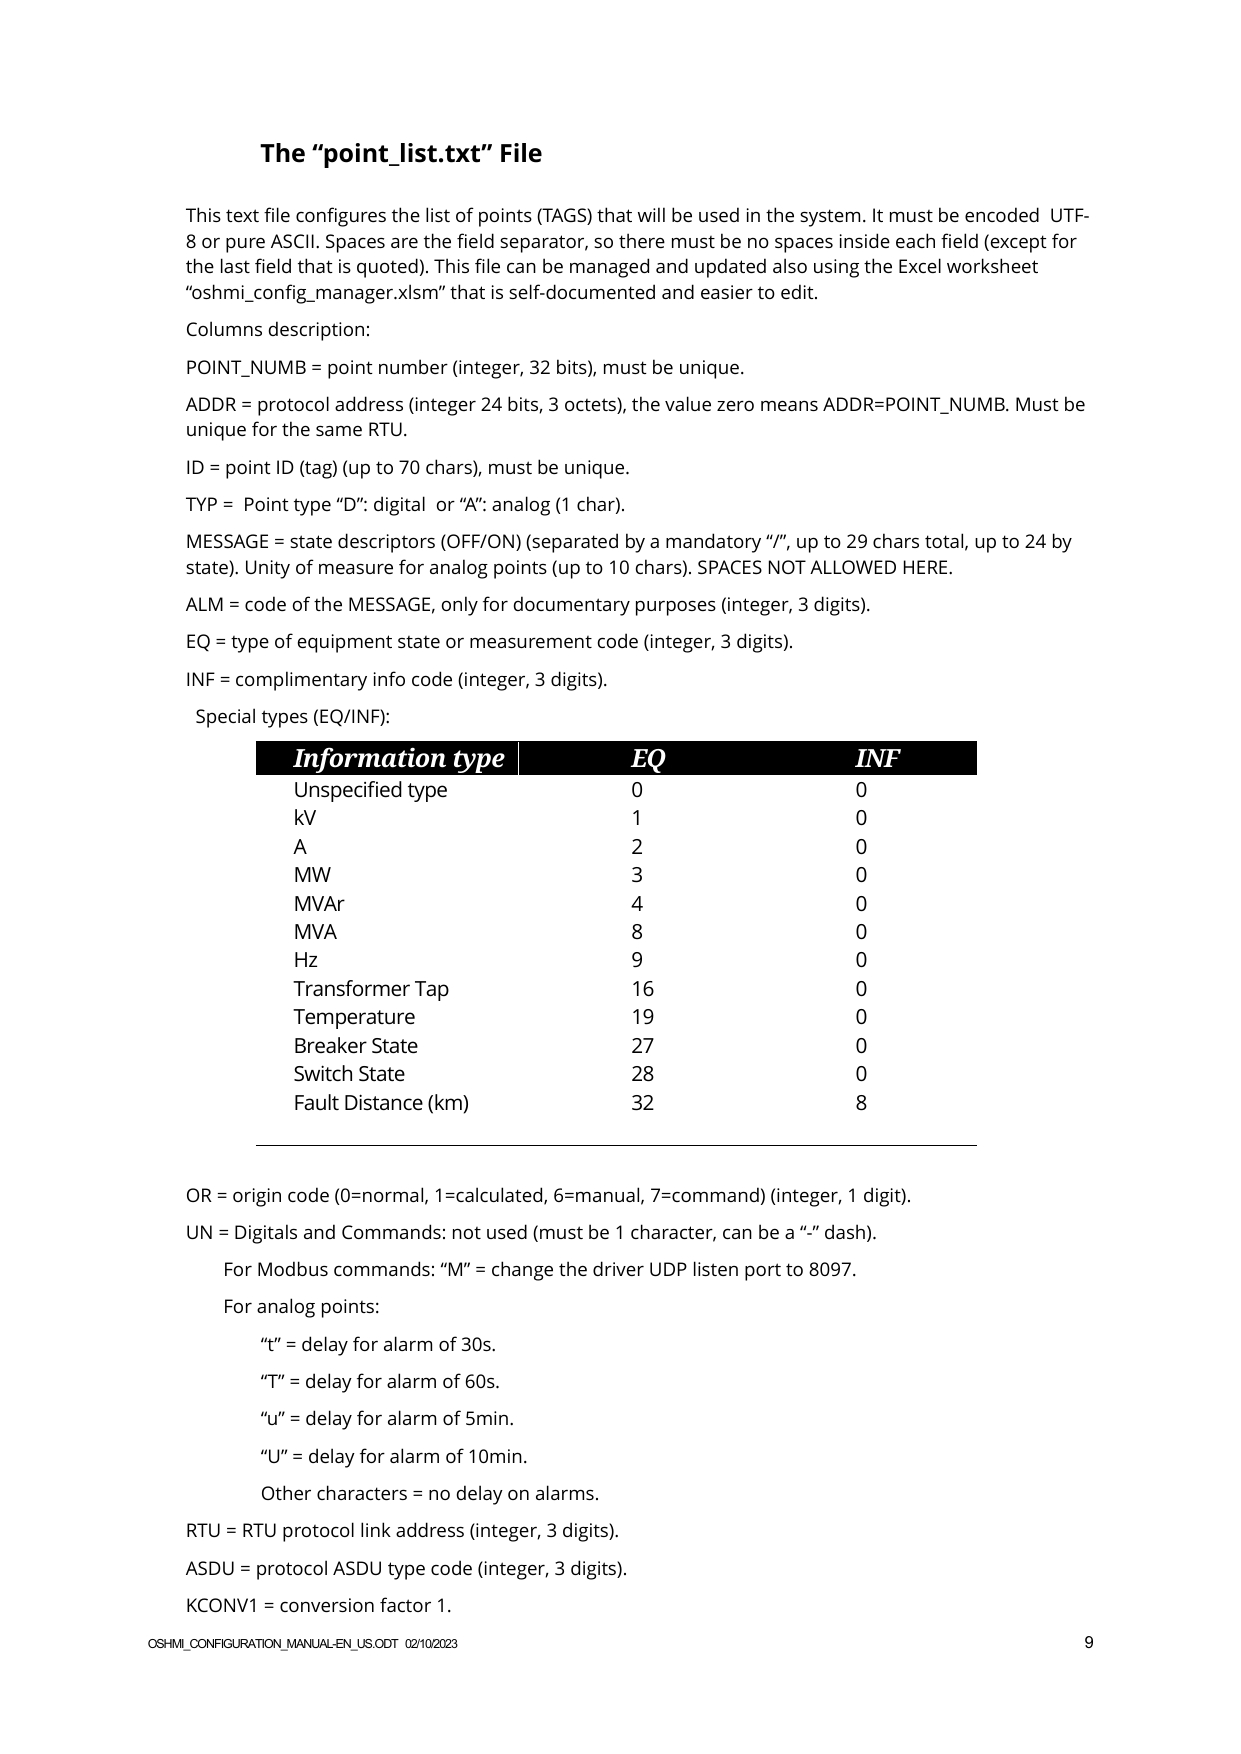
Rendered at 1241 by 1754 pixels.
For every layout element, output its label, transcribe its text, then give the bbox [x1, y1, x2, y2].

table_cell MW [256, 860, 518, 889]
table_cell 16 [519, 974, 743, 1002]
table_cell 0 [743, 1003, 977, 1031]
table_cell A [256, 832, 518, 860]
table_cell 0 [743, 860, 977, 889]
table_cell 0 [743, 946, 977, 974]
table_cell Unspecified type [256, 775, 518, 803]
table_cell 28 [519, 1059, 743, 1088]
table_cell Fault Distance (km) [256, 1088, 518, 1116]
text Other characters = no delay on alarms. [186, 1480, 1093, 1506]
table_cell 8 [743, 1088, 977, 1116]
table_cell 0 [743, 974, 977, 1002]
table_cell 3 [519, 860, 743, 889]
text Columns description: [186, 317, 1093, 342]
table_cell 8 [519, 917, 743, 946]
text RTU = RTU protocol link address (integer, 3 digits). [186, 1518, 1093, 1543]
table_header EQ [519, 742, 743, 775]
table_cell MVA [256, 917, 518, 946]
table_cell [256, 1116, 518, 1144]
table_cell 0 [743, 803, 977, 832]
table_cell 1 [519, 803, 743, 832]
text ALM = code of the MESSAGE, only for documentary purposes (integer, 3 digits). [186, 592, 1093, 617]
table_cell 0 [519, 775, 743, 803]
text ADDR = protocol address (integer 24 bits, 3 octets), the value zero means ADDR=POINT_NUMB. Must be unique for the same RTU. [186, 391, 1093, 442]
table_cell 19 [519, 1003, 743, 1031]
table_cell 32 [519, 1088, 743, 1116]
table_cell 0 [743, 889, 977, 917]
text MESSAGE = state descriptors (OFF/ON) (separated by a mandatory “/”, up to 29 chars total, up to 24 by state). Unity of measure for analog points (up to 10 chars). SPACES NOT ALLOWED HERE. [186, 529, 1093, 580]
text EQ = type of equipment state or measurement code (integer, 3 digits). [186, 629, 1093, 654]
table_cell [743, 1116, 977, 1144]
text INF = complimentary info code (integer, 3 digits). [186, 666, 1093, 692]
table_cell 0 [743, 1031, 977, 1059]
text ID = point ID (tag) (up to 70 chars), must be unique. [186, 454, 1093, 480]
text “t” = delay for alarm of 30s. [186, 1331, 1093, 1357]
table_cell Hz [256, 946, 518, 974]
table_cell 0 [743, 775, 977, 803]
text “U” = delay for alarm of 10min. [186, 1443, 1093, 1468]
text KCONV1 = conversion factor 1. [186, 1592, 1093, 1618]
text “T” = delay for alarm of 60s. [186, 1368, 1093, 1394]
text This text file configures the list of points (TAGS) that will be used in the system. It must be encoded UTF-8 or pure ASCII. Spaces are the field separator, so there must be no spaces inside each field (except for the last field that is quoted). This file can be managed and updated also using the Excel worksheet “oshmi_config_manager.xlsm” that is self-documented and easier to edit. [186, 203, 1093, 305]
table_cell Breaker State [256, 1031, 518, 1059]
table_cell [519, 1116, 743, 1144]
table_header INF [743, 742, 977, 775]
text POINT_NUMB = point number (integer, 32 bits), must be unique. [186, 354, 1093, 379]
table_cell MVAr [256, 889, 518, 917]
table_cell 0 [743, 917, 977, 946]
text ASDU = protocol ASDU type code (integer, 3 digits). [186, 1555, 1093, 1580]
table_cell 2 [519, 832, 743, 860]
table_cell kV [256, 803, 518, 832]
table_cell 0 [743, 1059, 977, 1088]
table_cell Switch State [256, 1059, 518, 1088]
table_cell Temperature [256, 1003, 518, 1031]
table_header Information type [256, 742, 518, 775]
text For Modbus commands: “M” = change the driver UDP listen port to 8097. [186, 1257, 1093, 1282]
text For analog points: [186, 1294, 1093, 1319]
text “u” = delay for alarm of 5min. [186, 1406, 1093, 1431]
table_cell Transformer Tap [256, 974, 518, 1002]
table_cell 9 [519, 946, 743, 974]
text OR = origin code (0=normal, 1=calculated, 6=manual, 7=command) (integer, 1 digit). [186, 1182, 1093, 1207]
table_cell 27 [519, 1031, 743, 1059]
table_cell 4 [519, 889, 743, 917]
subtitle The “point_list.txt” File [260, 136, 1093, 170]
table_cell 0 [743, 832, 977, 860]
text TYP = Point type “D”: digital or “A”: analog (1 char). [186, 491, 1093, 517]
text Special types (EQ/INF): [186, 703, 1093, 729]
text UN = Digitals and Commands: not used (must be 1 character, can be a “-” dash). [186, 1219, 1093, 1245]
